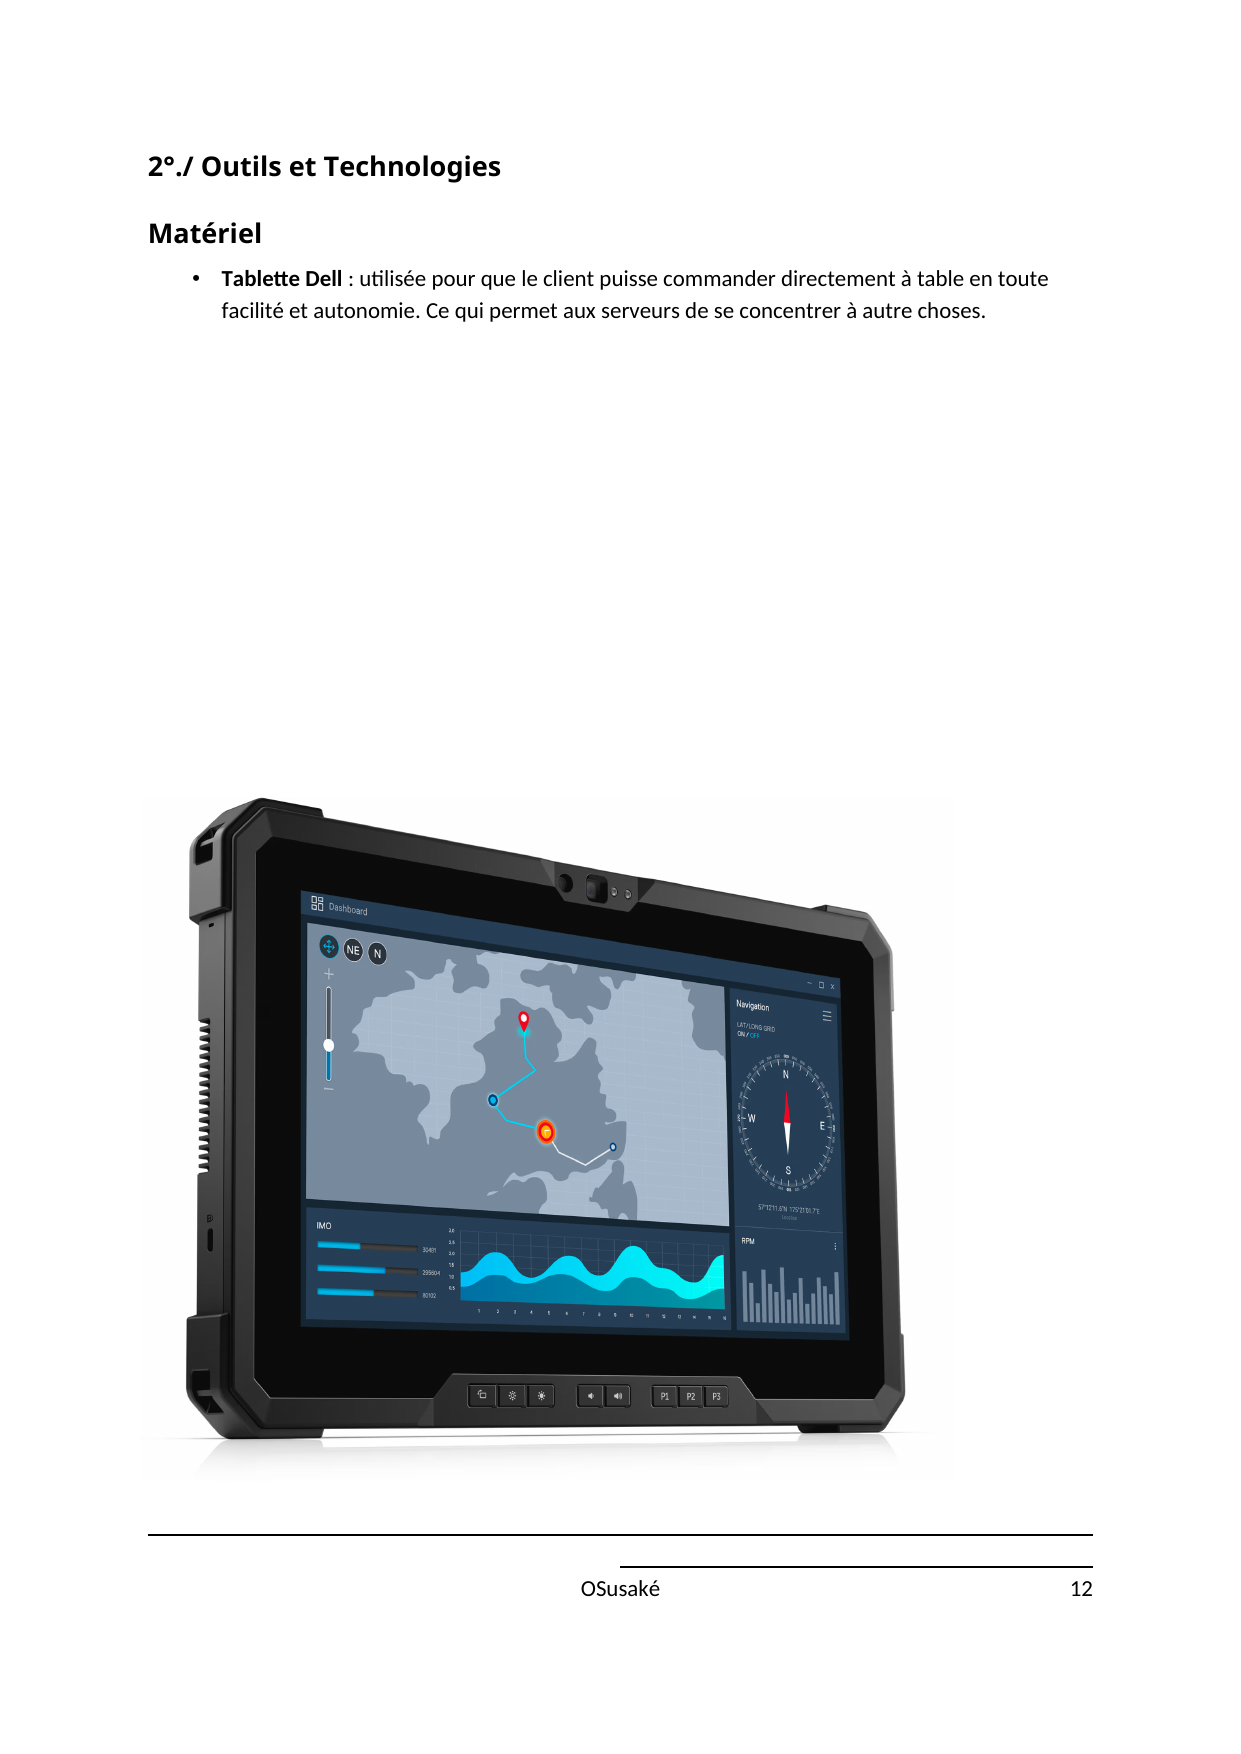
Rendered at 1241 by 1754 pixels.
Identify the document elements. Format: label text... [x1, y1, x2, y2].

subtitle 2°./ Outils et Technologies [148, 148, 1093, 184]
list Tablette Dell : utilisée pour que le client puisse commander directement à table en toute facilité et autonomie. Ce qui permet aux serveurs de se concentrer à autre choses. [192, 264, 1093, 324]
picture [140, 797, 955, 1482]
subtitle Matériel [148, 215, 1093, 252]
